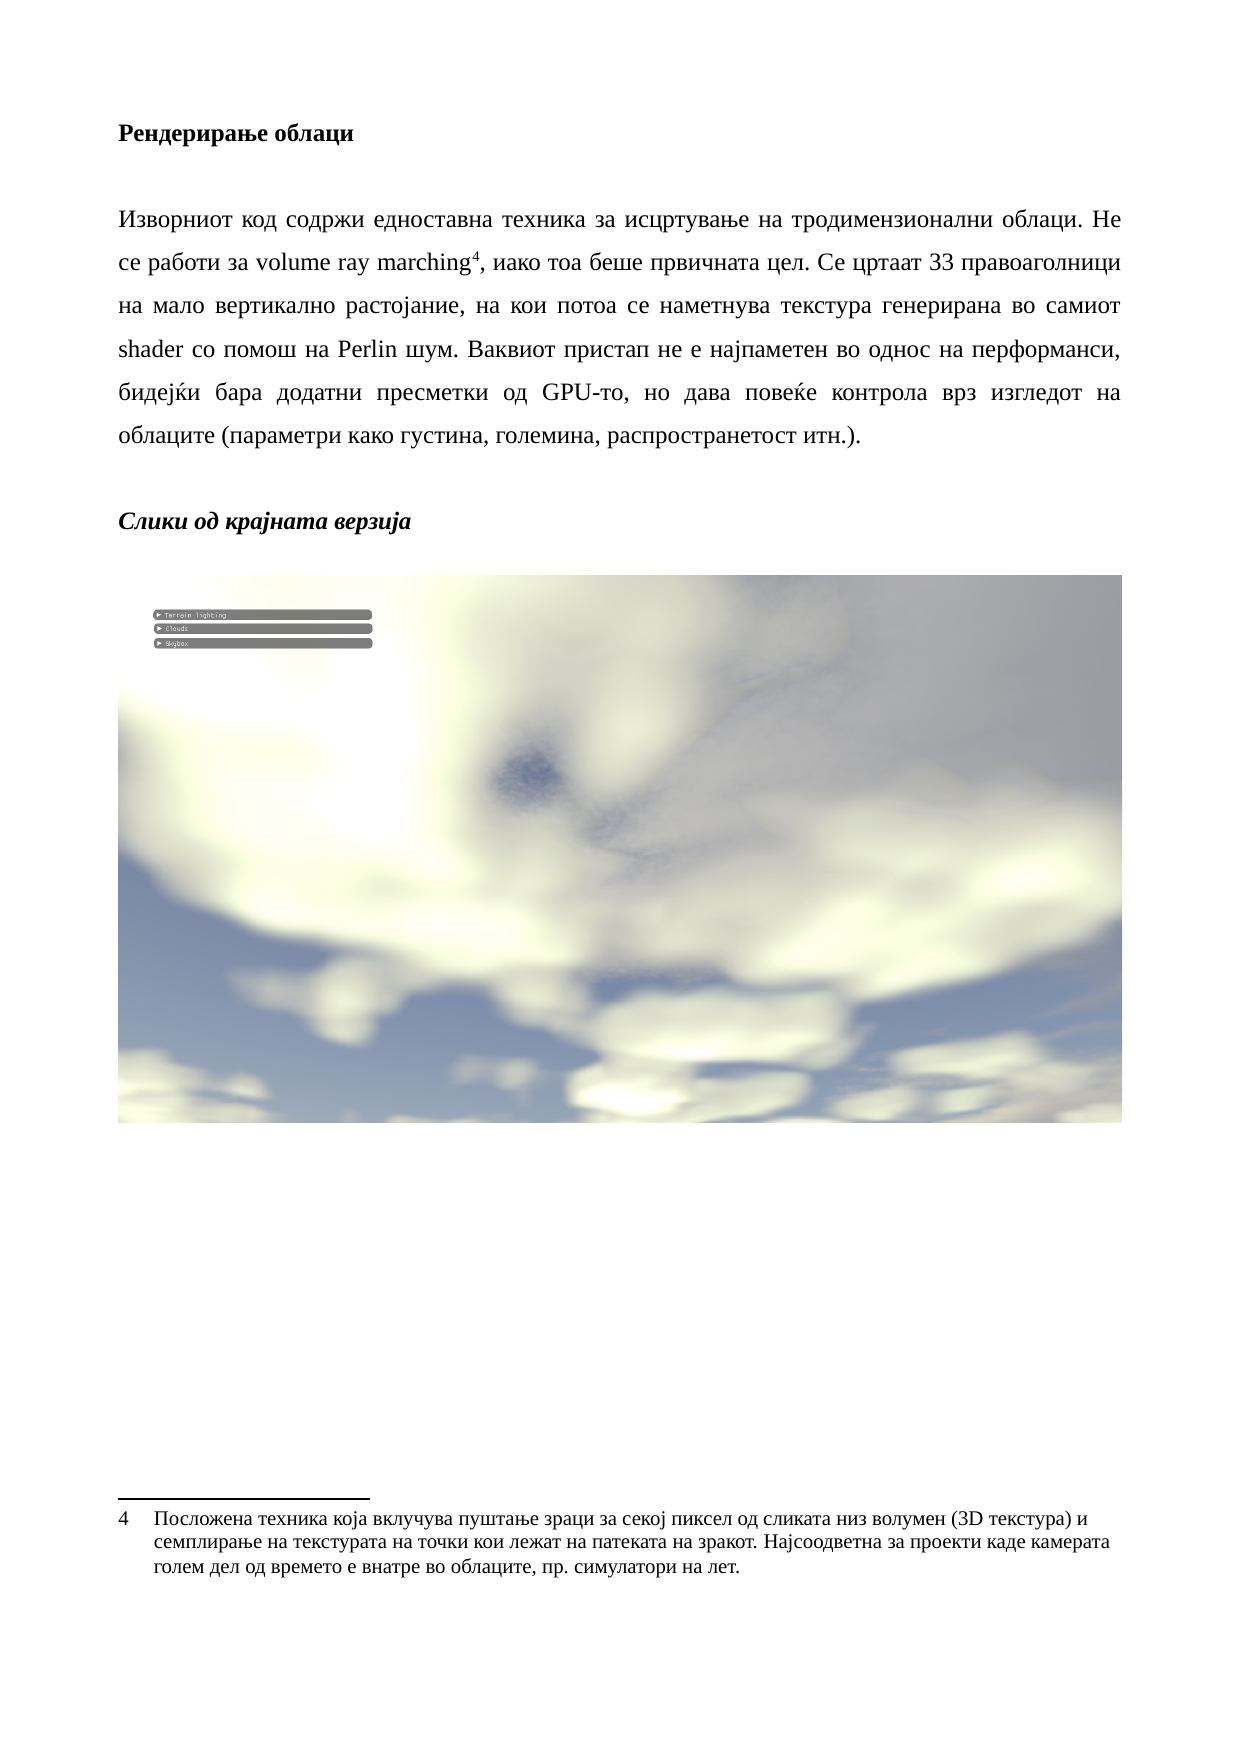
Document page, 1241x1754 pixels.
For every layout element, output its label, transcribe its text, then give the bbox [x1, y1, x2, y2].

text Посложена техника која вклучува пуштање зраци за секој пиксел од сликата низ волумен (3D текстура) и семплирање на текстурата на точки кои лежат на патеката на зракот. Најсоодветна за проекти каде камерата голем дел од времето е внатре во облаците, пр. симулатори на лет. [118, 1505, 1122, 1578]
picture [118, 575, 1123, 1123]
text Рендерирање облаци [118, 118, 1122, 147]
text Слики од крајната верзија [118, 506, 1122, 535]
text Изворниот код содржи едноставна техника за исцртување на тродимензионални облаци. Не се работи за volume ray marching, иако тоа беше првичната цел. Се цртаат 33 правоаголници на мало вертикално растојание, на кои потоа се наметнува текстура генерирана во самиот shader со помош на Perlin шум. Ваквиот пристап не е најпаметен во однос на перформанси, бидејќи бара додатни пресметки од GPU-то, но дава повеќе контрола врз изгледот на облаците (параметри како густина, големина, распространетост итн.). [118, 204, 1122, 449]
